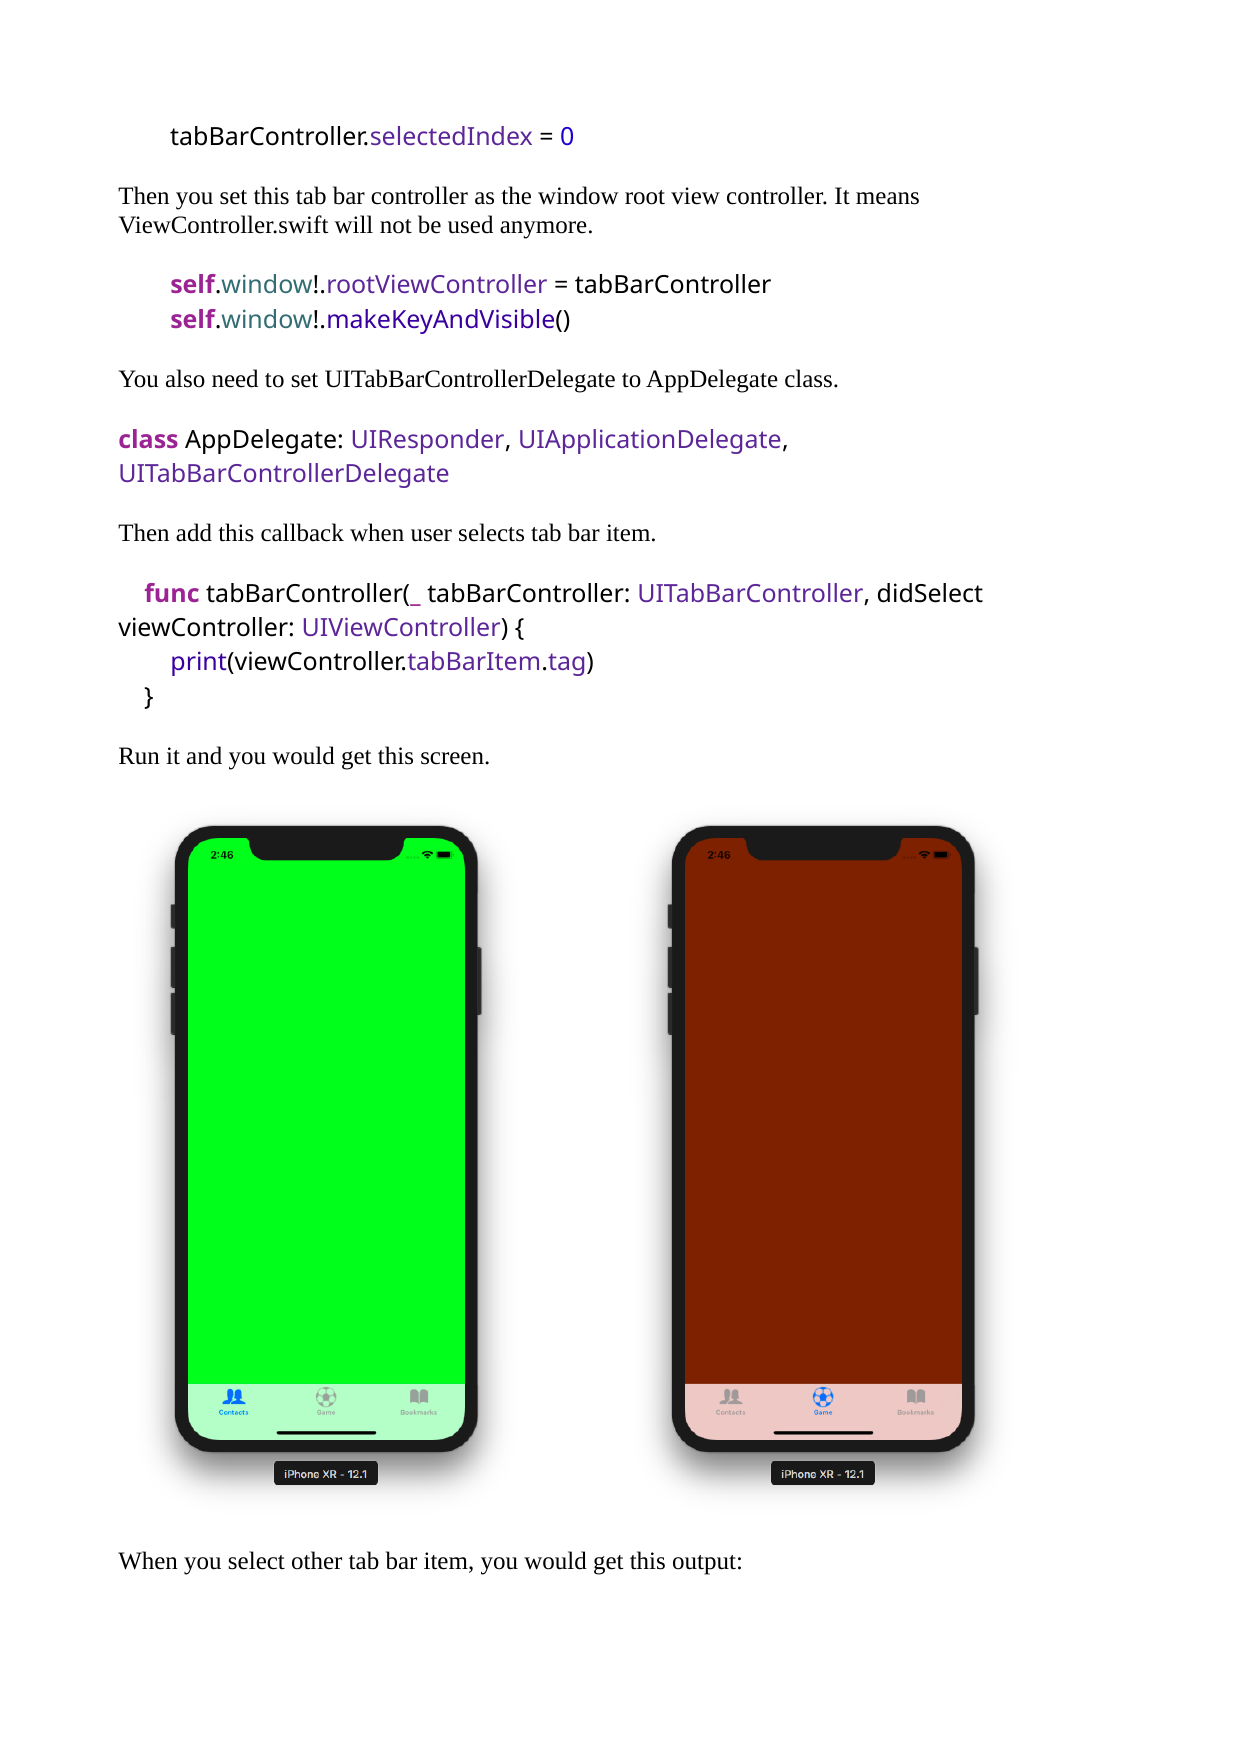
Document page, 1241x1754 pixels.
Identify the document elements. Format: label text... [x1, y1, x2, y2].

text func tabBarController(_ tabBarController: UITabBarController, didSelect viewController: UIViewController) { [118, 576, 1122, 644]
text When you select other tab bar item, you would get this output: [118, 1546, 1122, 1575]
text tabBarController.selectedIndex = 0 [118, 118, 1122, 152]
text Then you set this tab bar controller as the window root view controller. It means ViewController.swift will not be used anymore. [118, 181, 1122, 238]
picture [618, 798, 1028, 1519]
text print(viewController.tabBarItem.tag) [118, 644, 1122, 678]
picture [121, 798, 531, 1519]
text self.window!.rootViewController = tabBarController [118, 267, 1122, 301]
text self.window!.makeKeyAndVisible() [118, 301, 1122, 335]
text } [118, 678, 1122, 712]
text You also need to set UITabBarControllerDelegate to AppDelegate class. [118, 364, 1122, 393]
text Run it and you would get this screen. [118, 741, 1122, 770]
text class AppDelegate: UIResponder, UIApplicationDelegate, UITabBarControllerDelegate [118, 422, 1122, 490]
text Then add this callback when user selects tab bar item. [118, 518, 1122, 547]
